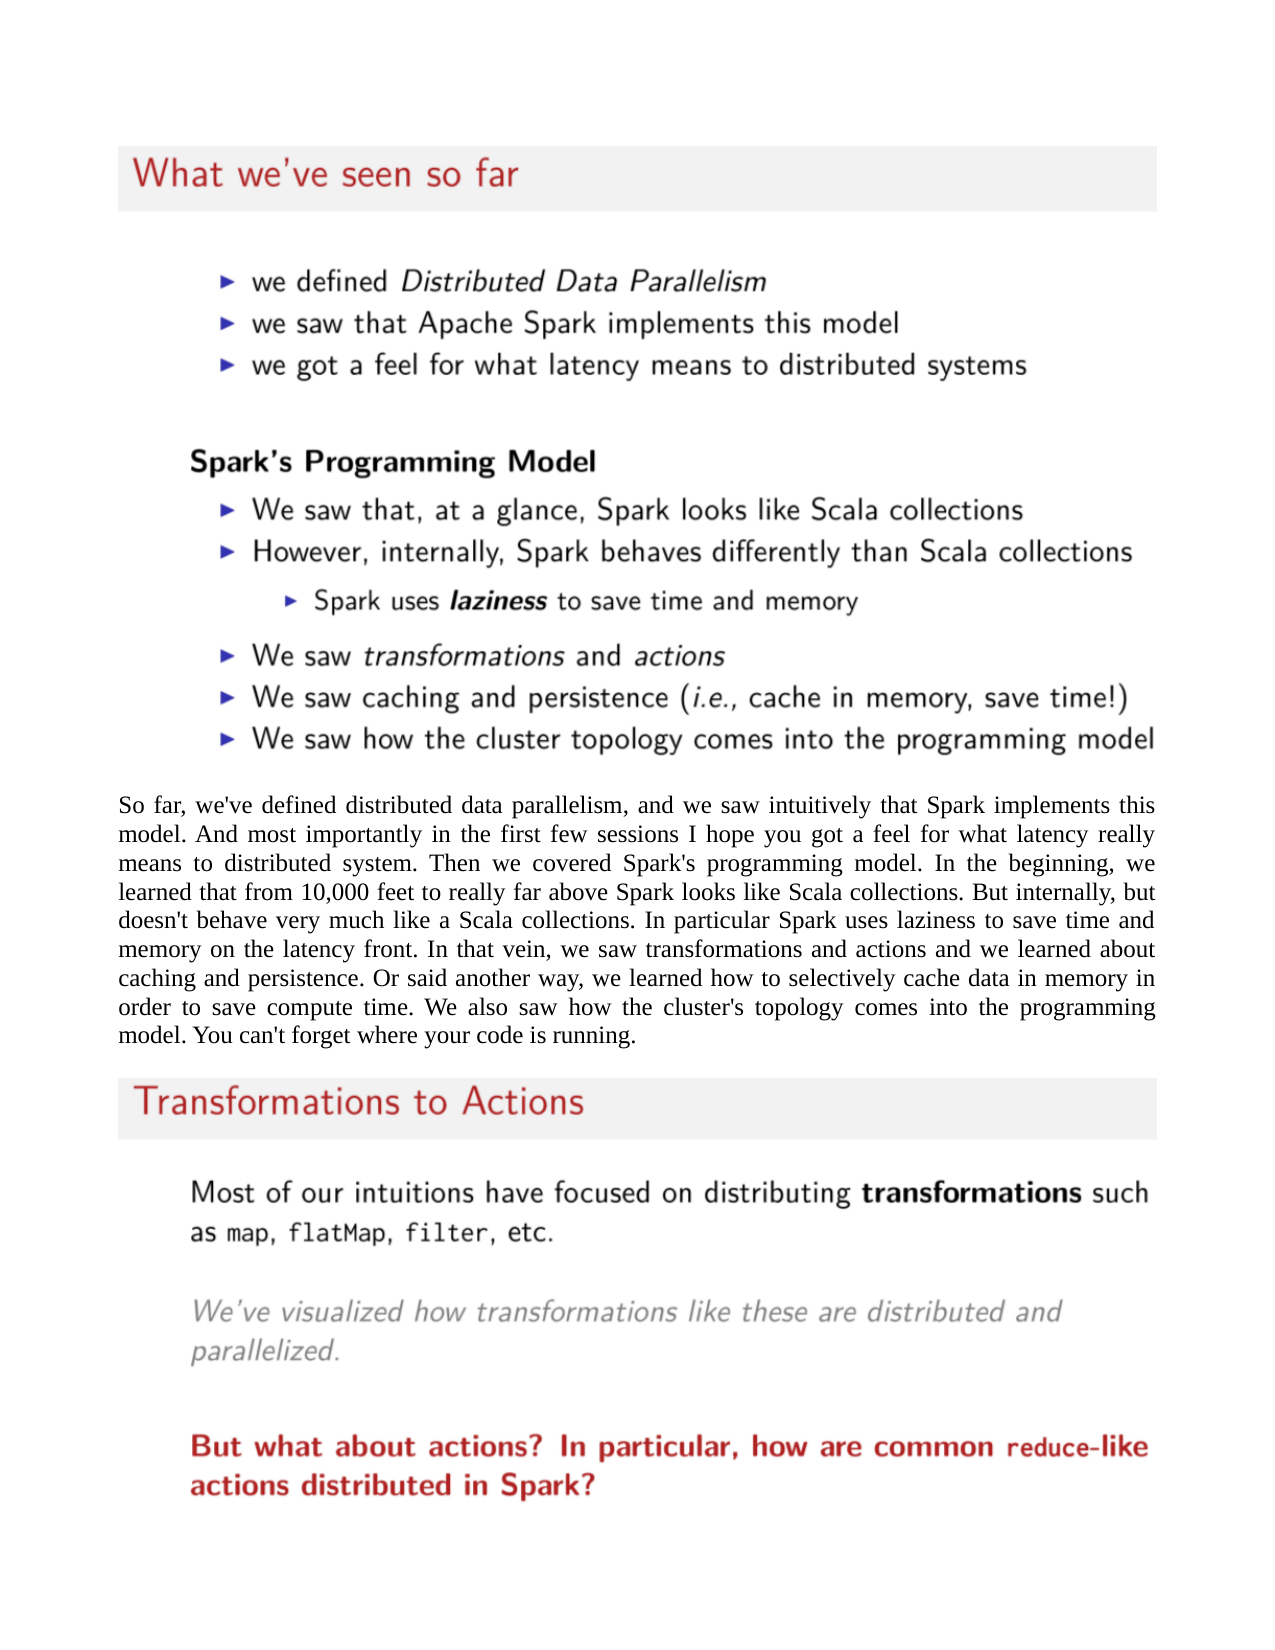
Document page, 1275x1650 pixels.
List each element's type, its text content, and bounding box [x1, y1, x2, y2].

picture [118, 146, 1157, 762]
picture [118, 1078, 1157, 1511]
text So far, we've defined distributed data parallelism, and we saw intuitively that Spark implements this model. And most importantly in the first few sessions I hope you got a feel for what latency really means to distributed system. Then we covered Spark's programming model. In the beginning, we learned that from 10,000 feet to really far above Spark looks like Scala collections. But internally, but doesn't behave very much like a Scala collections. In particular Spark uses laziness to save time and memory on the latency front. In that vein, we saw transformations and actions and we learned about caching and persistence. Or said another way, we learned how to selectively cache data in memory in order to save compute time. We also saw how the cluster's topology comes into the programming model. You can't forget where your code is running. [118, 791, 1157, 1049]
